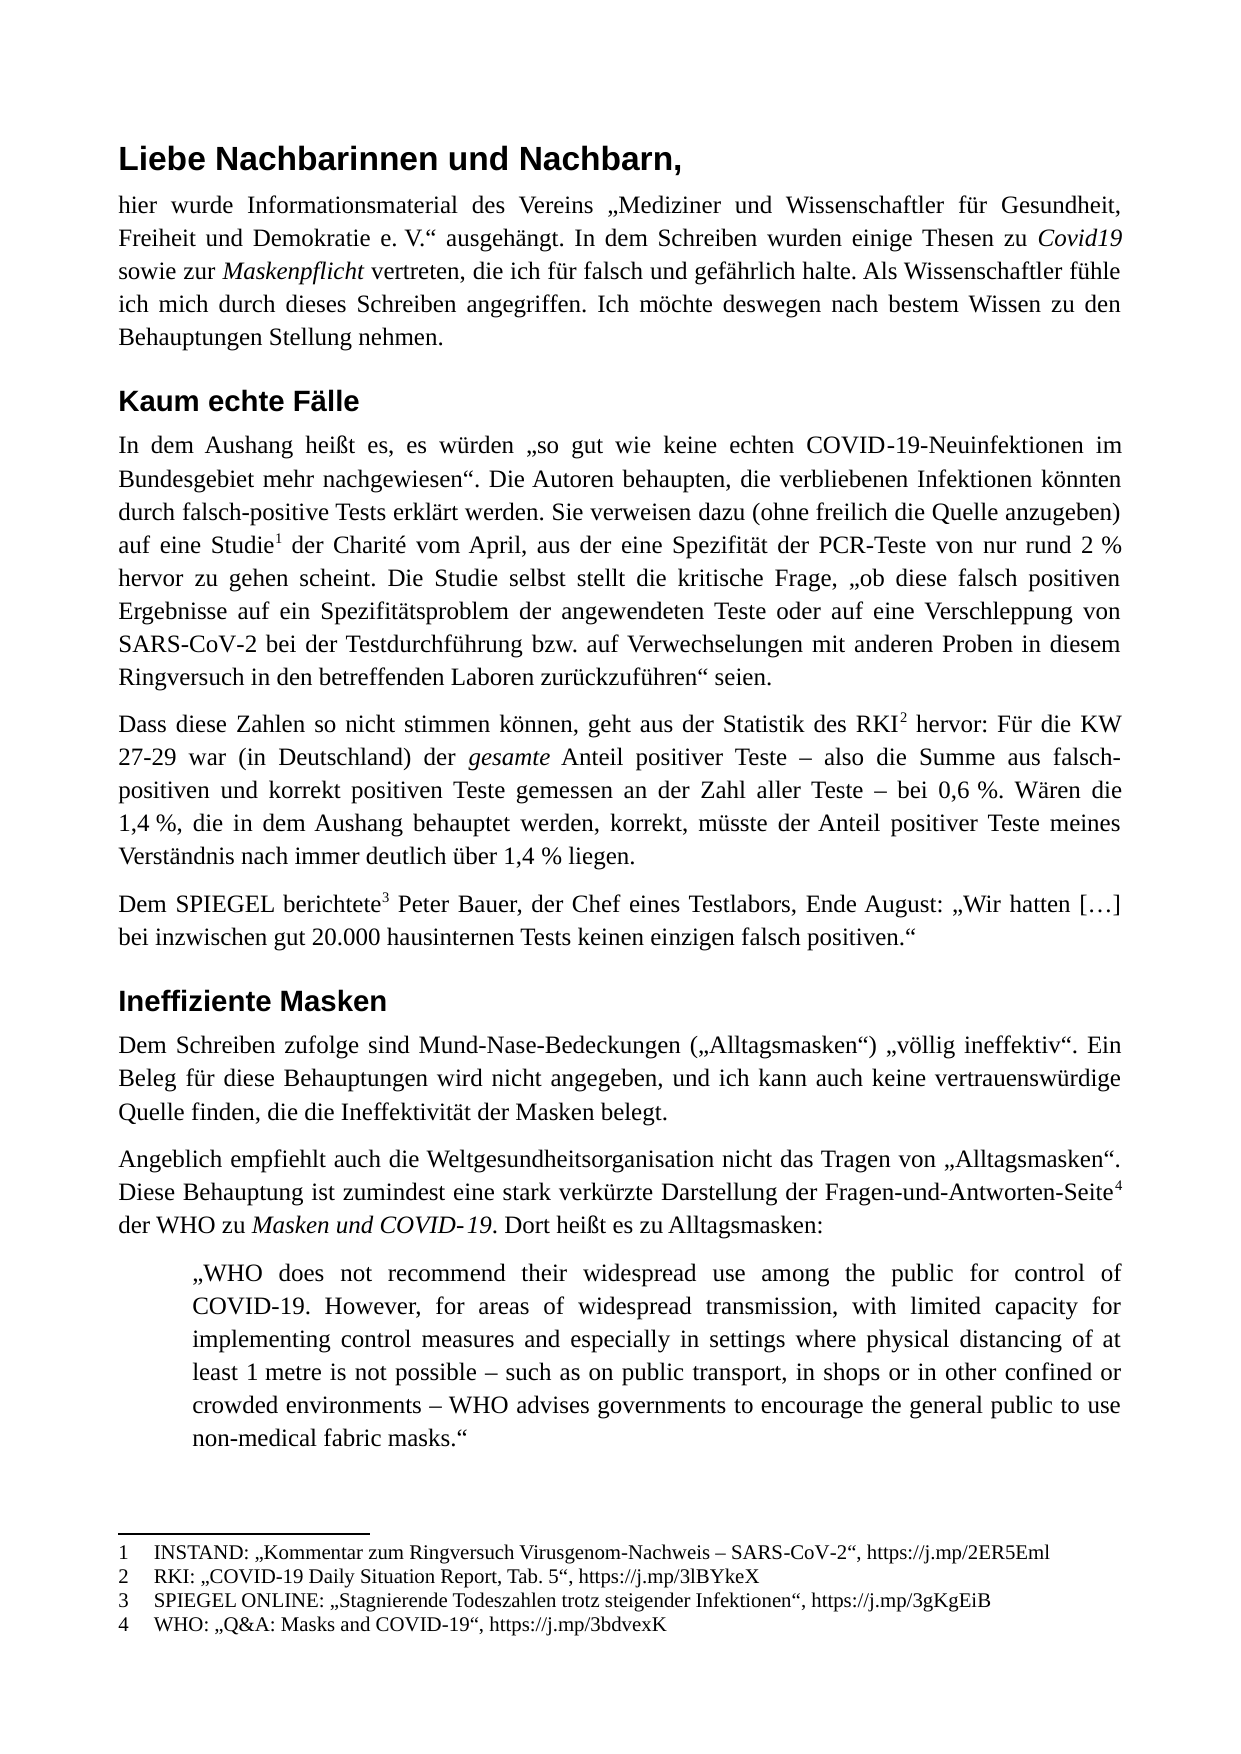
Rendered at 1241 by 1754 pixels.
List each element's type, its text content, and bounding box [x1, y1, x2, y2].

text Dass diese Zahlen so nicht stimmen können, geht aus der Statistik des RKI hervor: Für die KW 27‑29 war (in Deutschland) der gesamte Anteil positiver Teste – also die Summe aus falsch-positiven und korrekt positiven Teste gemessen an der Zahl aller Teste – bei 0,6 %. Wären die 1,4 %, die in dem Aushang behauptet werden, korrekt, müsste der Anteil positiver Teste meines Verständnis nach immer deutlich über 1,4 % liegen. [118, 709, 1122, 870]
subtitle Ineffiziente Masken [118, 984, 1122, 1018]
text Dem SPIEGEL berichtete Peter Bauer, der Chef eines Testlabors, Ende August: „Wir hatten […] bei inzwischen gut 20.000 hausinternen Tests keinen einzigen falsch positiven.“ [118, 889, 1122, 951]
subtitle Liebe Nachbarinnen und Nachbarn, [118, 139, 1122, 178]
subtitle Kaum echte Fälle [118, 384, 1122, 418]
text „WHO does not recommend their widespread use among the public for control of COVID‑19. However, for areas of widespread transmission, with limited capacity for implementing control measures and especially in settings where physical distancing of at least 1 metre is not possible – such as on public transport, in shops or in other confined or crowded environments – WHO advises governments to encourage the general public to use non-medical fabric masks.“ [192, 1258, 1122, 1452]
text INSTAND: „Kommentar zum Ringversuch Virusgenom-Nachweis – SARS‑CoV‑2“, https://j.mp/2ER5Eml [118, 1539, 1122, 1564]
text SPIEGEL ONLINE: „Stagnierende Todeszahlen trotz steigender Infektionen“, https://j.mp/3gKgEiB [118, 1588, 1122, 1612]
text WHO: „Q&A: Masks and COVID‑19“, https://j.mp/3bdvexK [118, 1612, 1122, 1636]
text Dem Schreiben zufolge sind Mund-Nase-Bedeckungen („Alltagsmasken“) „völlig ineffektiv“. Ein Beleg für diese Behauptungen wird nicht angegeben, und ich kann auch keine vertrauenswürdige Quelle finden, die die Ineffektivität der Masken belegt. [118, 1031, 1122, 1125]
text RKI: „COVID-19 Daily Situation Report, Tab. 5“, https://j.mp/3lBYkeX [118, 1564, 1122, 1588]
text hier wurde Informationsmaterial des Vereins „Mediziner und Wissenschaftler für Gesundheit, Freiheit und Demokratie e. V.“ ausgehängt. In dem Schreiben wurden einige Thesen zu Covid19 sowie zur Maskenpflicht vertreten, die ich für falsch und gefährlich halte. Als Wissenschaftler fühle ich mich durch dieses Schreiben angegriffen. Ich möchte deswegen nach bestem Wissen zu den Behauptungen Stellung nehmen. [118, 190, 1122, 351]
text Angeblich empfiehlt auch die Weltgesundheitsorganisation nicht das Tragen von „Alltagsmasken“. Diese Behauptung ist zumindest eine stark verkürzte Darstellung der Fragen-und-Antworten-Seite der WHO zu Masken und COVID‑19. Dort heißt es zu Alltagsmasken: [118, 1144, 1122, 1239]
text In dem Aushang heißt es, es würden „so gut wie keine echten COVID‑19-Neuinfektionen im Bundesgebiet mehr nachgewiesen“. Die Autoren behaupten, die verbliebenen Infektionen könnten durch falsch-positive Tests erklärt werden. Sie verweisen dazu (ohne freilich die Quelle anzugeben) auf eine Studie der Charité vom April, aus der eine Spezifität der PCR-Teste von nur rund 2 % hervor zu gehen scheint. Die Studie selbst stellt die kritische Frage, „ob diese falsch positiven Ergebnisse auf ein Spezifitätsproblem der angewendeten Teste oder auf eine Verschleppung von SARS‑CoV‑2 bei der Testdurchführung bzw. auf Verwechselungen mit anderen Proben in diesem Ringversuch in den betreffenden Laboren zurückzuführen“ seien. [118, 431, 1122, 691]
